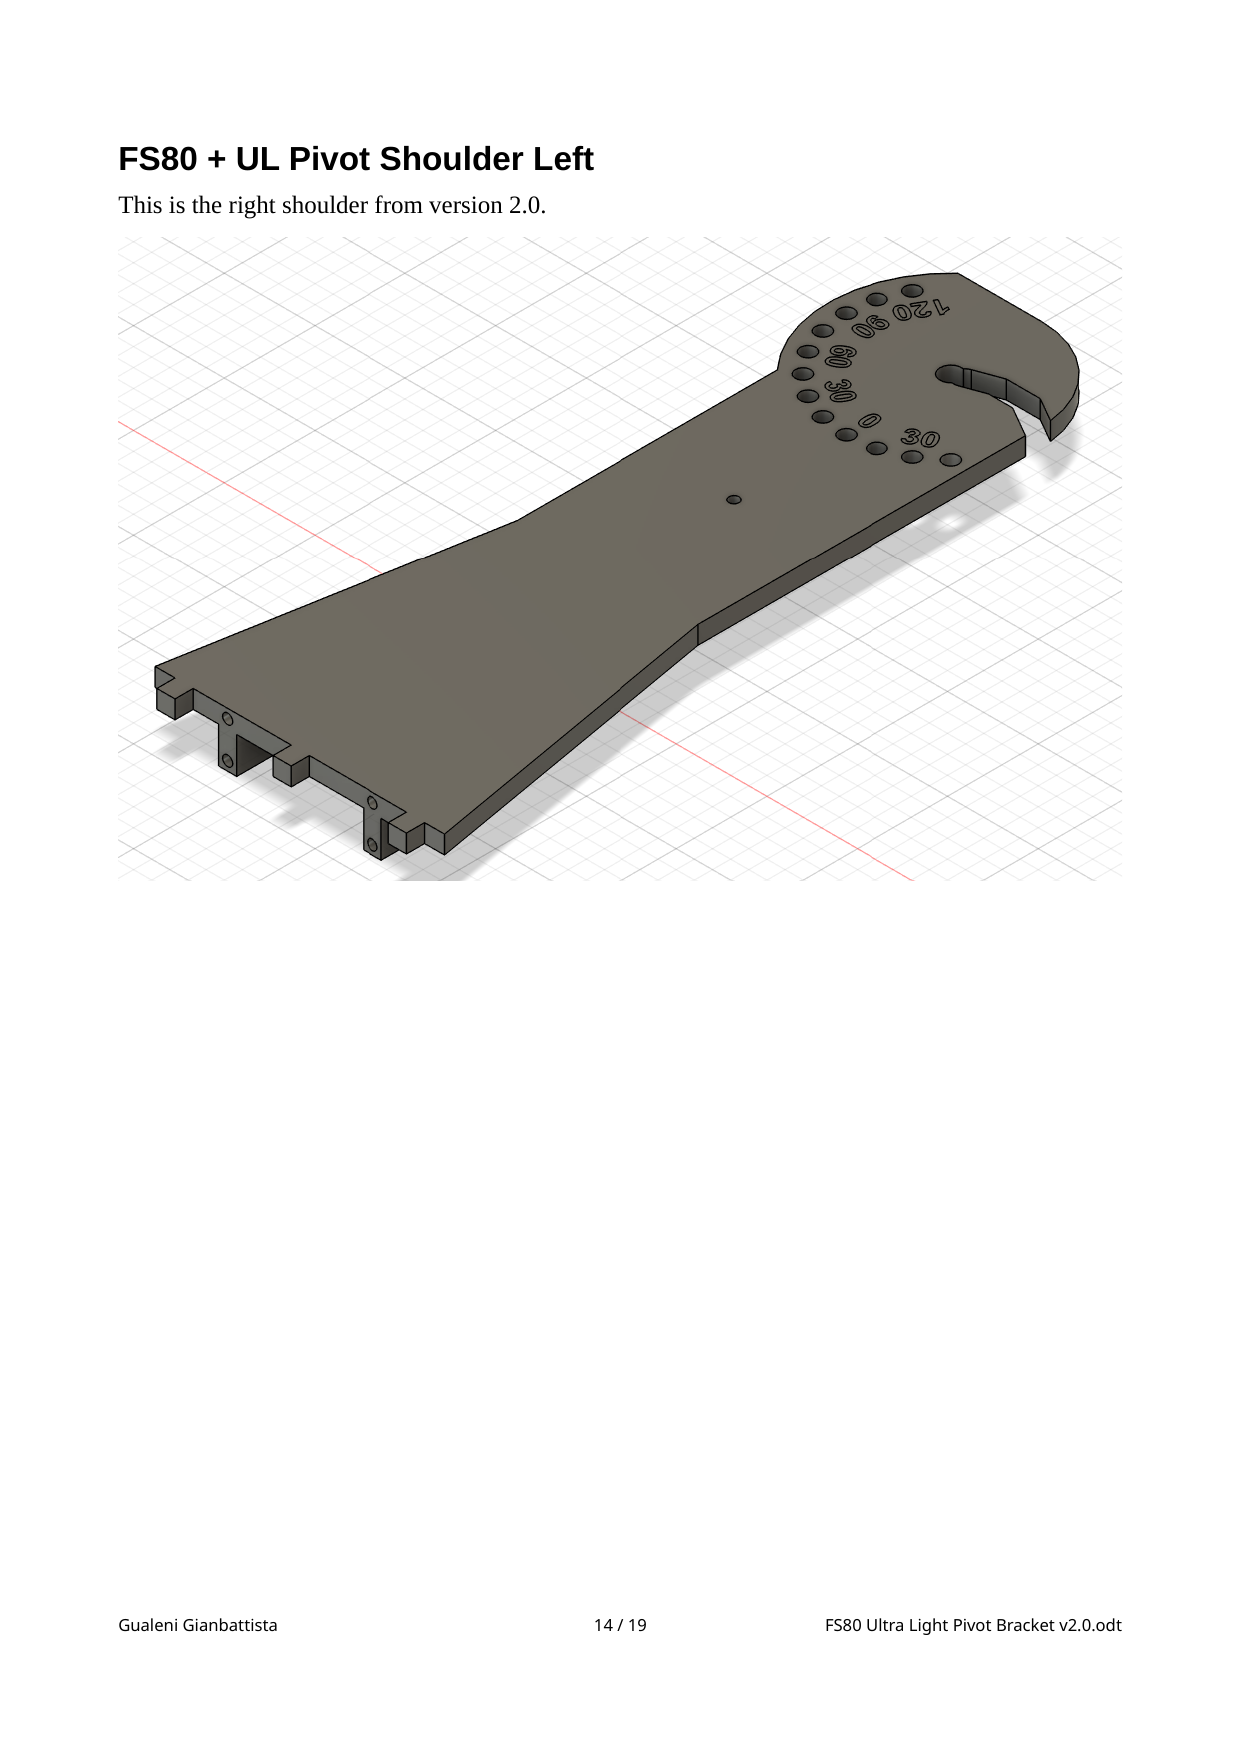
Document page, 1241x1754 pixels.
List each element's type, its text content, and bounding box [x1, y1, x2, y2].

text This is the right shoulder from version 2.0. [118, 190, 1122, 219]
subtitle FS80 + UL Pivot Shoulder Left [118, 139, 1122, 177]
picture [118, 237, 1123, 881]
